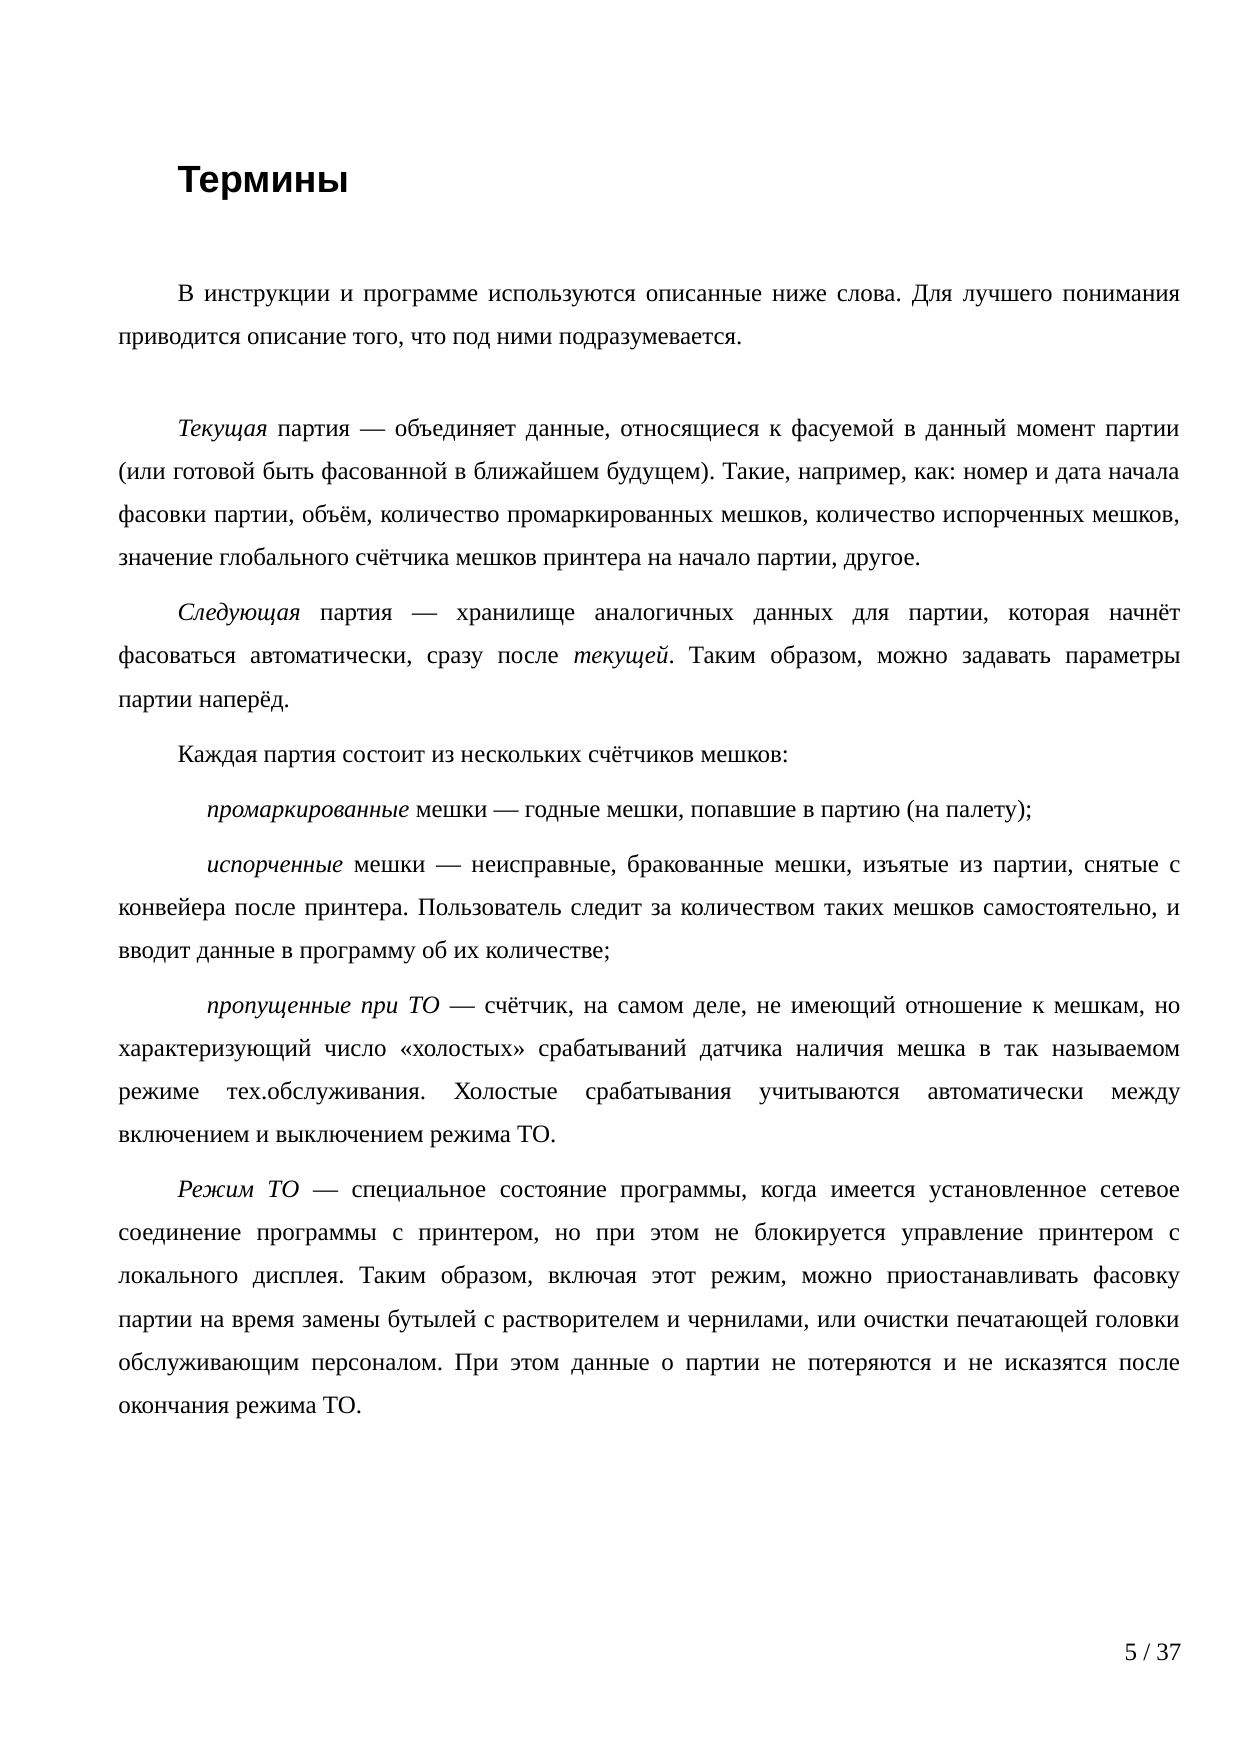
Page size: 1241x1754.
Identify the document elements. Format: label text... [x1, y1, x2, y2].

text Текущая партия — объединяет данные, относящиеся к фасуемой в данный момент партии (или готовой быть фасованной в ближайшем будущем). Такие, например, как: номер и дата начала фасовки партии, объём, количество промаркированных мешков, количество испорченных мешков, значение глобального счётчика мешков принтера на начало партии, другое. [118, 413, 1181, 571]
text Следующая партия — хранилище аналогичных данных для партии, которая начнёт фасоваться автоматически, сразу после текущей. Таким образом, можно задавать параметры партии наперёд. [118, 597, 1181, 712]
text Режим ТО — специальное состояние программы, когда имеется установленное сетевое соединение программы с принтером, но при этом не блокируется управление принтером с локального дисплея. Таким образом, включая этот режим, можно приостанавливать фасовку партии на время замены бутылей с растворителем и чернилами, или очистки печатающей головки обслуживающим персоналом. При этом данные о партии не потеряются и не исказятся после окончания режима ТО. [118, 1174, 1181, 1419]
text Каждая партия состоит из нескольких счётчиков мешков: [118, 739, 1181, 767]
subtitle Термины [118, 157, 1181, 200]
text пропущенные при ТО — счётчик, на самом деле, не имеющий отношение к мешкам, но характеризующий число «холостых» срабатываний датчика наличия мешка в так называемом режиме тех.обслуживания. Холостые срабатывания учитываются автоматически между включением и выключением режима ТО. [118, 990, 1181, 1148]
text промаркированные мешки — годные мешки, попавшие в партию (на палету); [118, 794, 1181, 822]
text В инструкции и программе используются описанные ниже слова. Для лучшего понимания приводится описание того, что под ними подразумевается. [118, 278, 1181, 349]
text испорченные мешки — неисправные, бракованные мешки, изъятые из партии, снятые с конвейера после принтера. Пользователь следит за количеством таких мешков самостоятельно, и вводит данные в программу об их количестве; [118, 849, 1181, 964]
